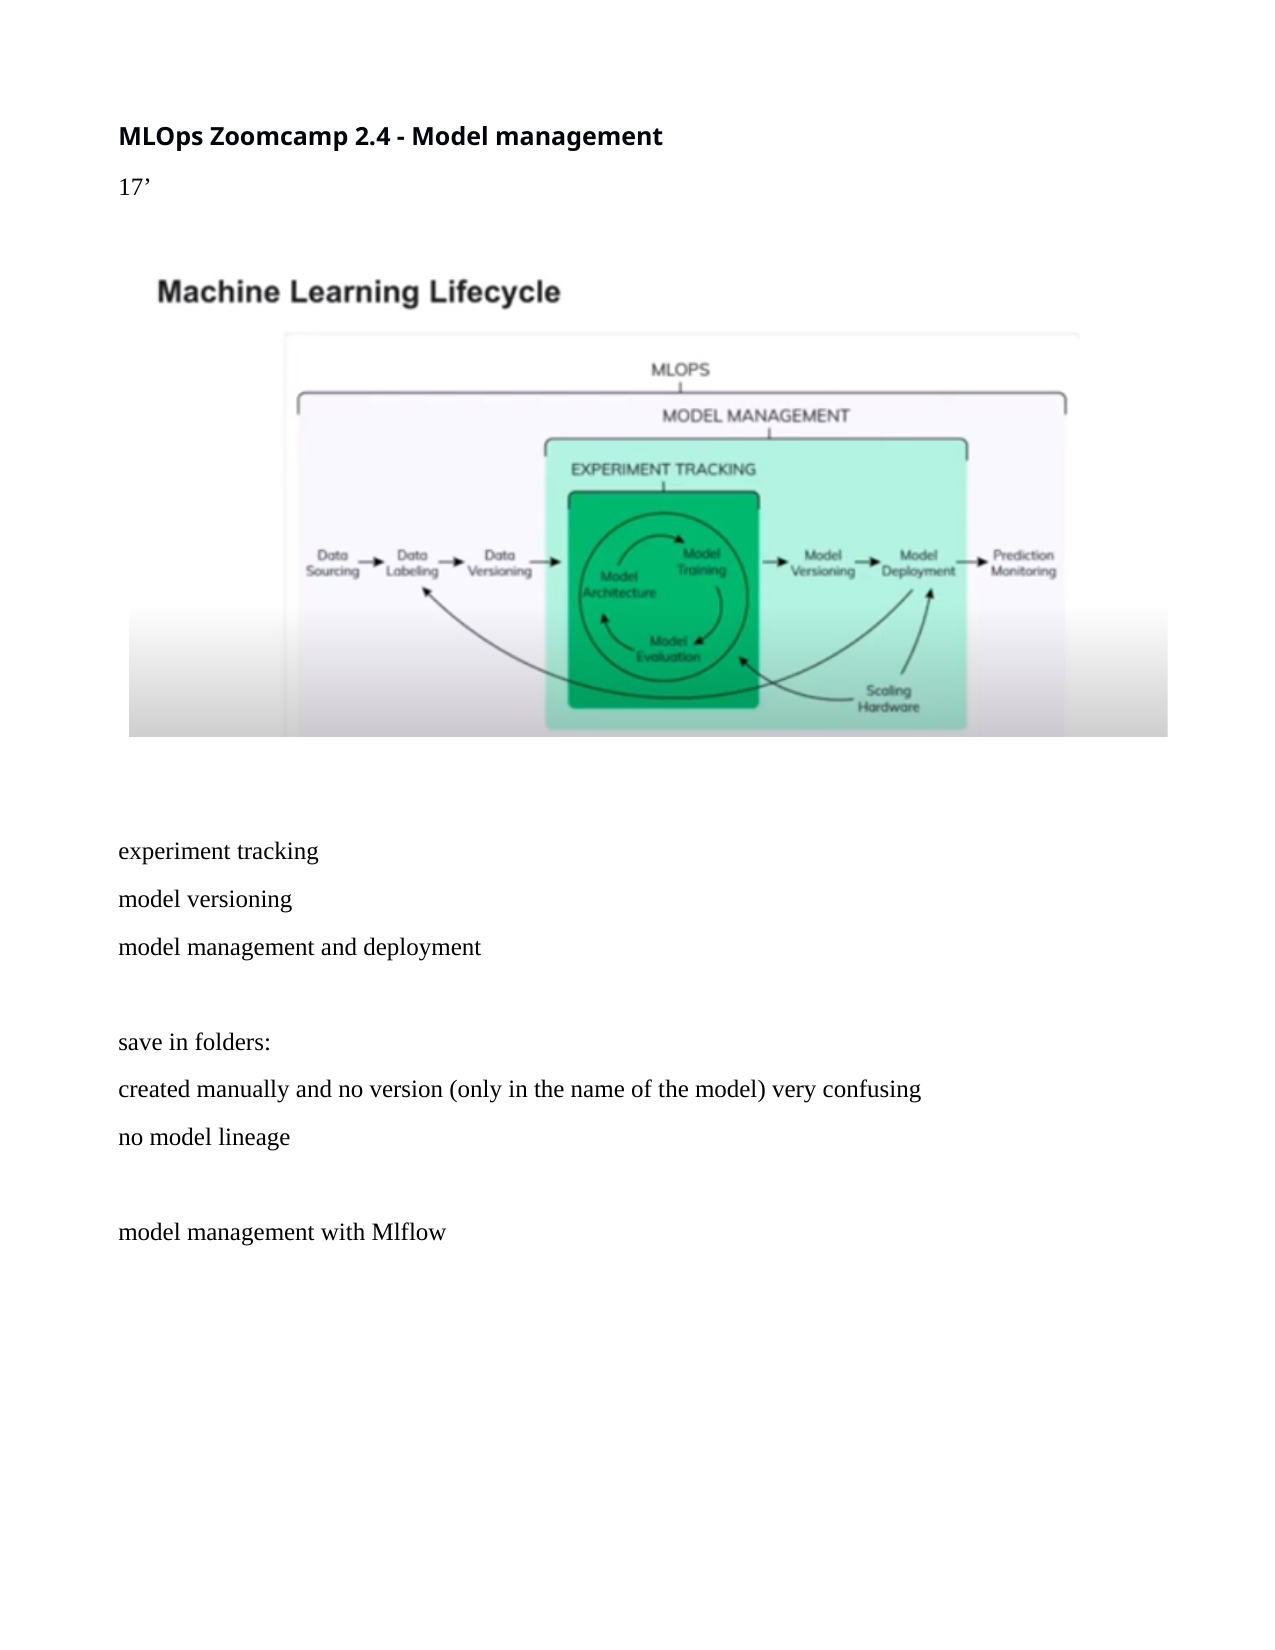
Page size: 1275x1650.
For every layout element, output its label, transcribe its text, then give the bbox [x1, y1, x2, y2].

text experiment tracking [118, 836, 1157, 865]
picture [129, 235, 1168, 737]
text 17’ [118, 172, 1157, 201]
text model management and deployment [118, 932, 1157, 960]
text model management with Mlflow [118, 1217, 1157, 1246]
text model versioning [118, 884, 1157, 913]
text no model lineage [118, 1122, 1157, 1151]
text created manually and no version (only in the name of the model) very confusing [118, 1074, 1157, 1103]
text save in folders: [118, 1027, 1157, 1056]
text MLOps Zoomcamp 2.4 - Model management [118, 118, 1157, 152]
